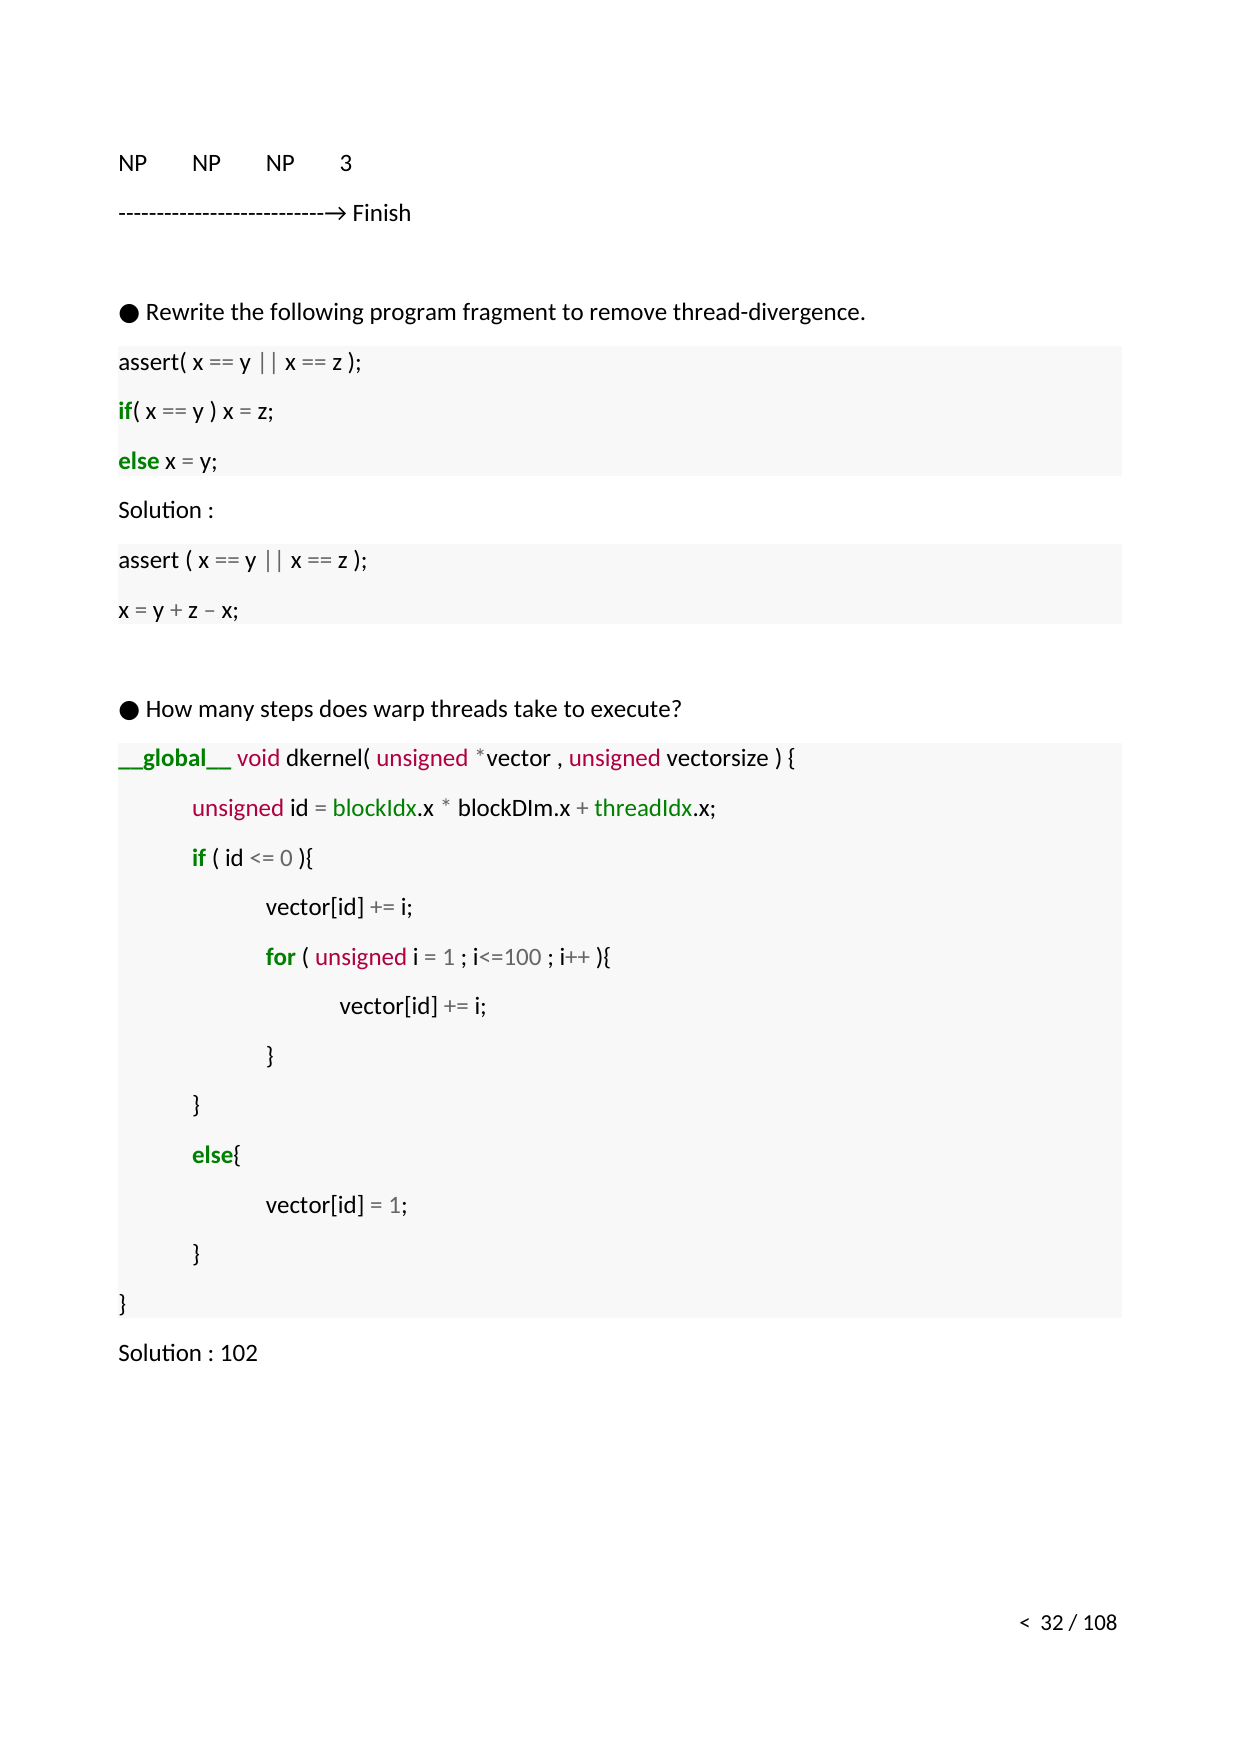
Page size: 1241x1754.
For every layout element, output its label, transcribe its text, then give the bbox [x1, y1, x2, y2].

text NP NP NP 3 [118, 148, 1122, 178]
text Solution : [118, 495, 1122, 525]
text if( x == y ) x = z; [118, 396, 1122, 426]
text x = y + z – x; [118, 594, 1122, 624]
text ● Rewrite the following program fragment to remove thread-divergence. [118, 296, 1122, 327]
text Solution : 102 [118, 1338, 1122, 1368]
text for ( unsigned i = 1 ; i<=100 ; i++ ){ [118, 941, 1122, 971]
text vector[id] += i; [118, 991, 1122, 1021]
text } [118, 1090, 1122, 1120]
text if ( id <= 0 ){ [118, 842, 1122, 872]
text } [118, 1238, 1122, 1269]
text else x = y; [118, 445, 1122, 476]
text } [118, 1040, 1122, 1071]
text } [118, 1288, 1122, 1318]
text unsigned id = blockIdx.x * blockDIm.x + threadIdx.x; [118, 792, 1122, 823]
text __global__ void dkernel( unsigned *vector , unsigned vectorsize ) { [118, 743, 1122, 773]
text assert( x == y || x == z ); [118, 346, 1122, 376]
text else{ [118, 1139, 1122, 1170]
text ● How many steps does warp threads take to execute? [118, 693, 1122, 723]
text ---------------------------→ Finish [118, 197, 1122, 228]
text vector[id] += i; [118, 891, 1122, 922]
text assert ( x == y || x == z ); [118, 544, 1122, 575]
text vector[id] = 1; [118, 1189, 1122, 1219]
